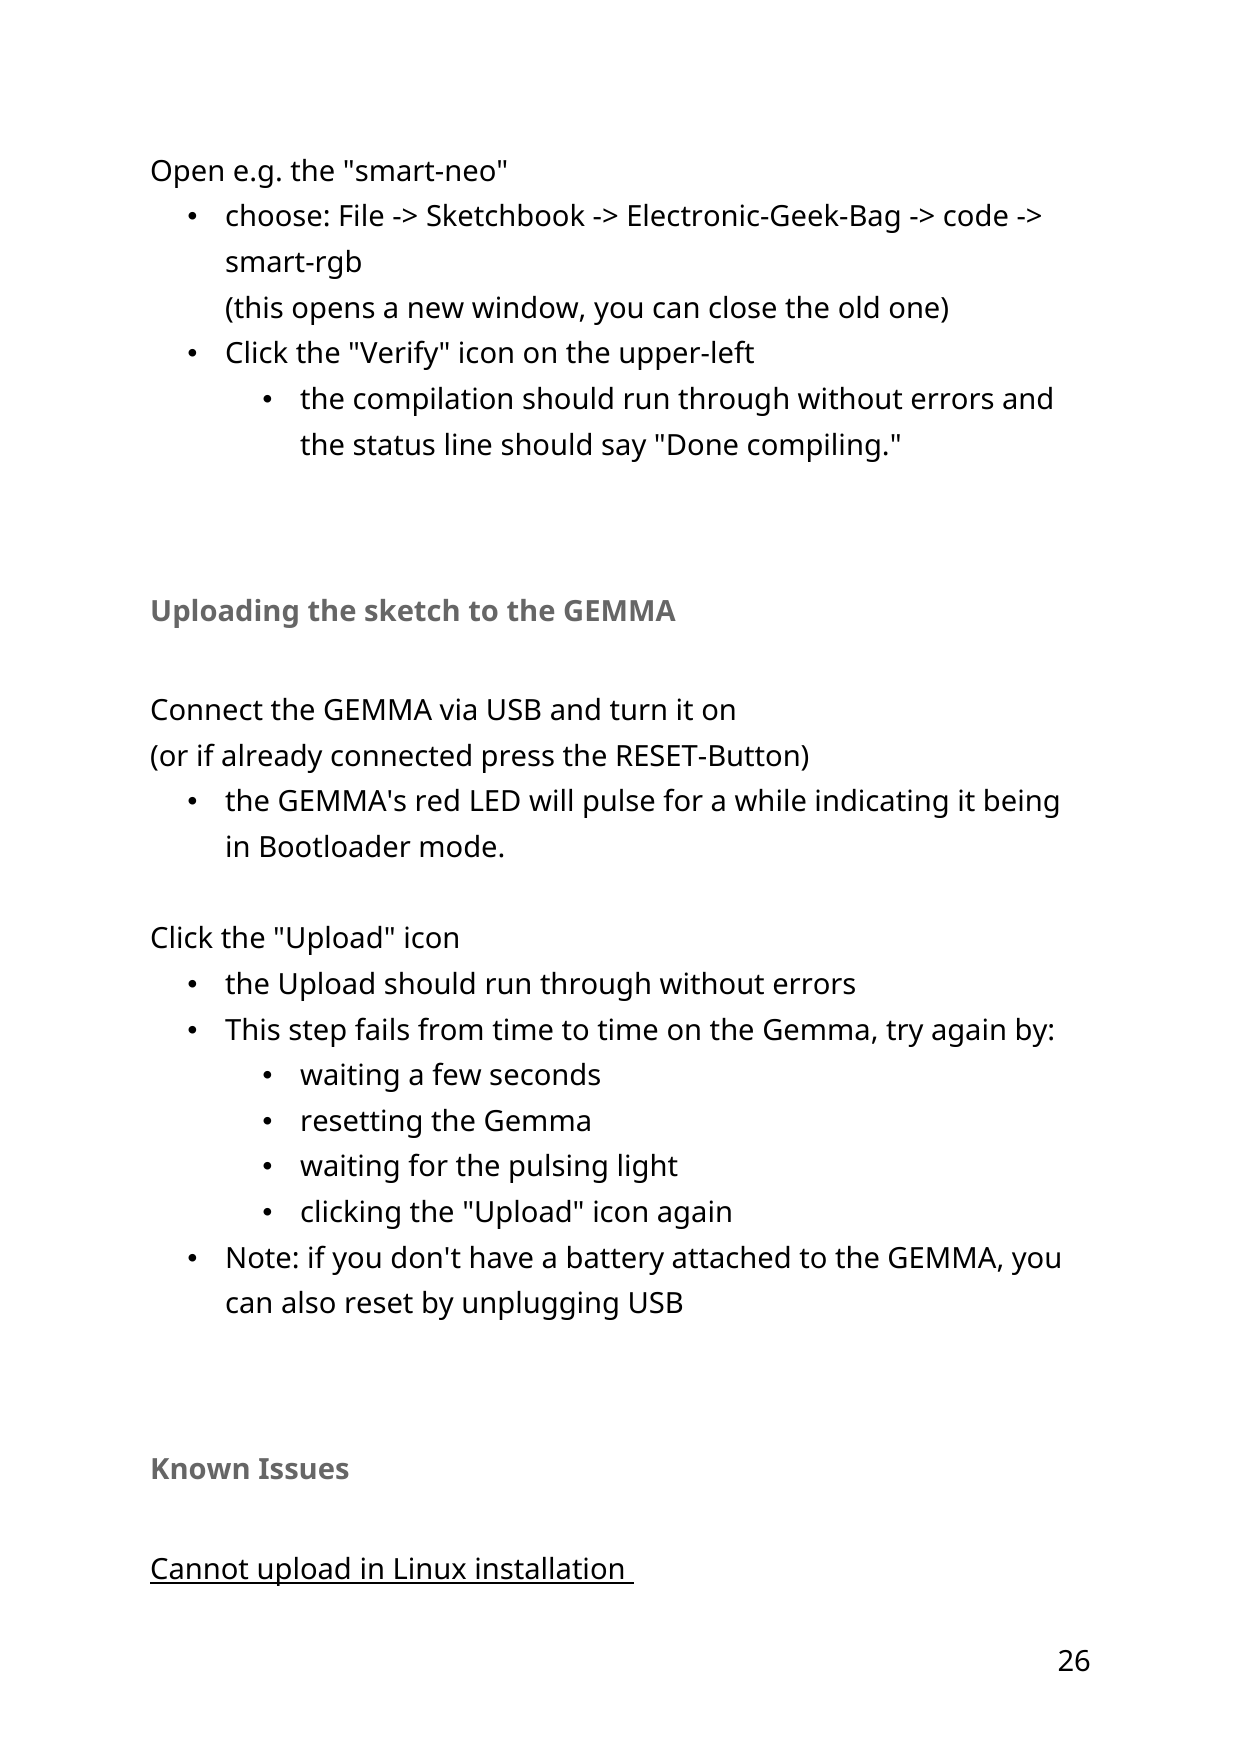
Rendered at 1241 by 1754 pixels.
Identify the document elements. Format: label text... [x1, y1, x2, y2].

list Note: if you don't have a battery attached to the GEMMA, you can also reset by unplugging USB [187, 1237, 1091, 1322]
text Click the "Upload" icon [150, 917, 1091, 957]
text Connect the GEMMA via USB and turn it on (or if already connected press the RESET-Button) [150, 689, 1091, 775]
list waiting a few seconds [262, 1054, 1091, 1094]
list the GEMMA's red LED will pulse for a while indicating it being in Bootloader mode. [187, 781, 1091, 866]
list the Upload should run through without errors [187, 963, 1091, 1003]
subtitle Known Issues [150, 1448, 1091, 1488]
list the compilation should run through without errors and the status line should say "Done compiling." [262, 378, 1091, 463]
list Click the "Verify" icon on the upper-left [187, 332, 1091, 372]
text Cannot upload in Linux installation [150, 1548, 1091, 1588]
list resetting the Gemma [262, 1100, 1091, 1140]
list This step fails from time to time on the Gemma, try again by: [187, 1009, 1091, 1048]
list clicking the "Upload" icon again [262, 1191, 1091, 1231]
list choose: File -> Sketchbook -> Electronic-Geek-Bag -> code -> smart-rgb (this opens a new window, you can close the old one) [187, 196, 1091, 327]
subtitle Uploading the sketch to the GEMMA [150, 590, 1091, 629]
text Open e.g. the "smart-neo" [150, 150, 1091, 190]
list waiting for the pulsing light [262, 1146, 1091, 1185]
